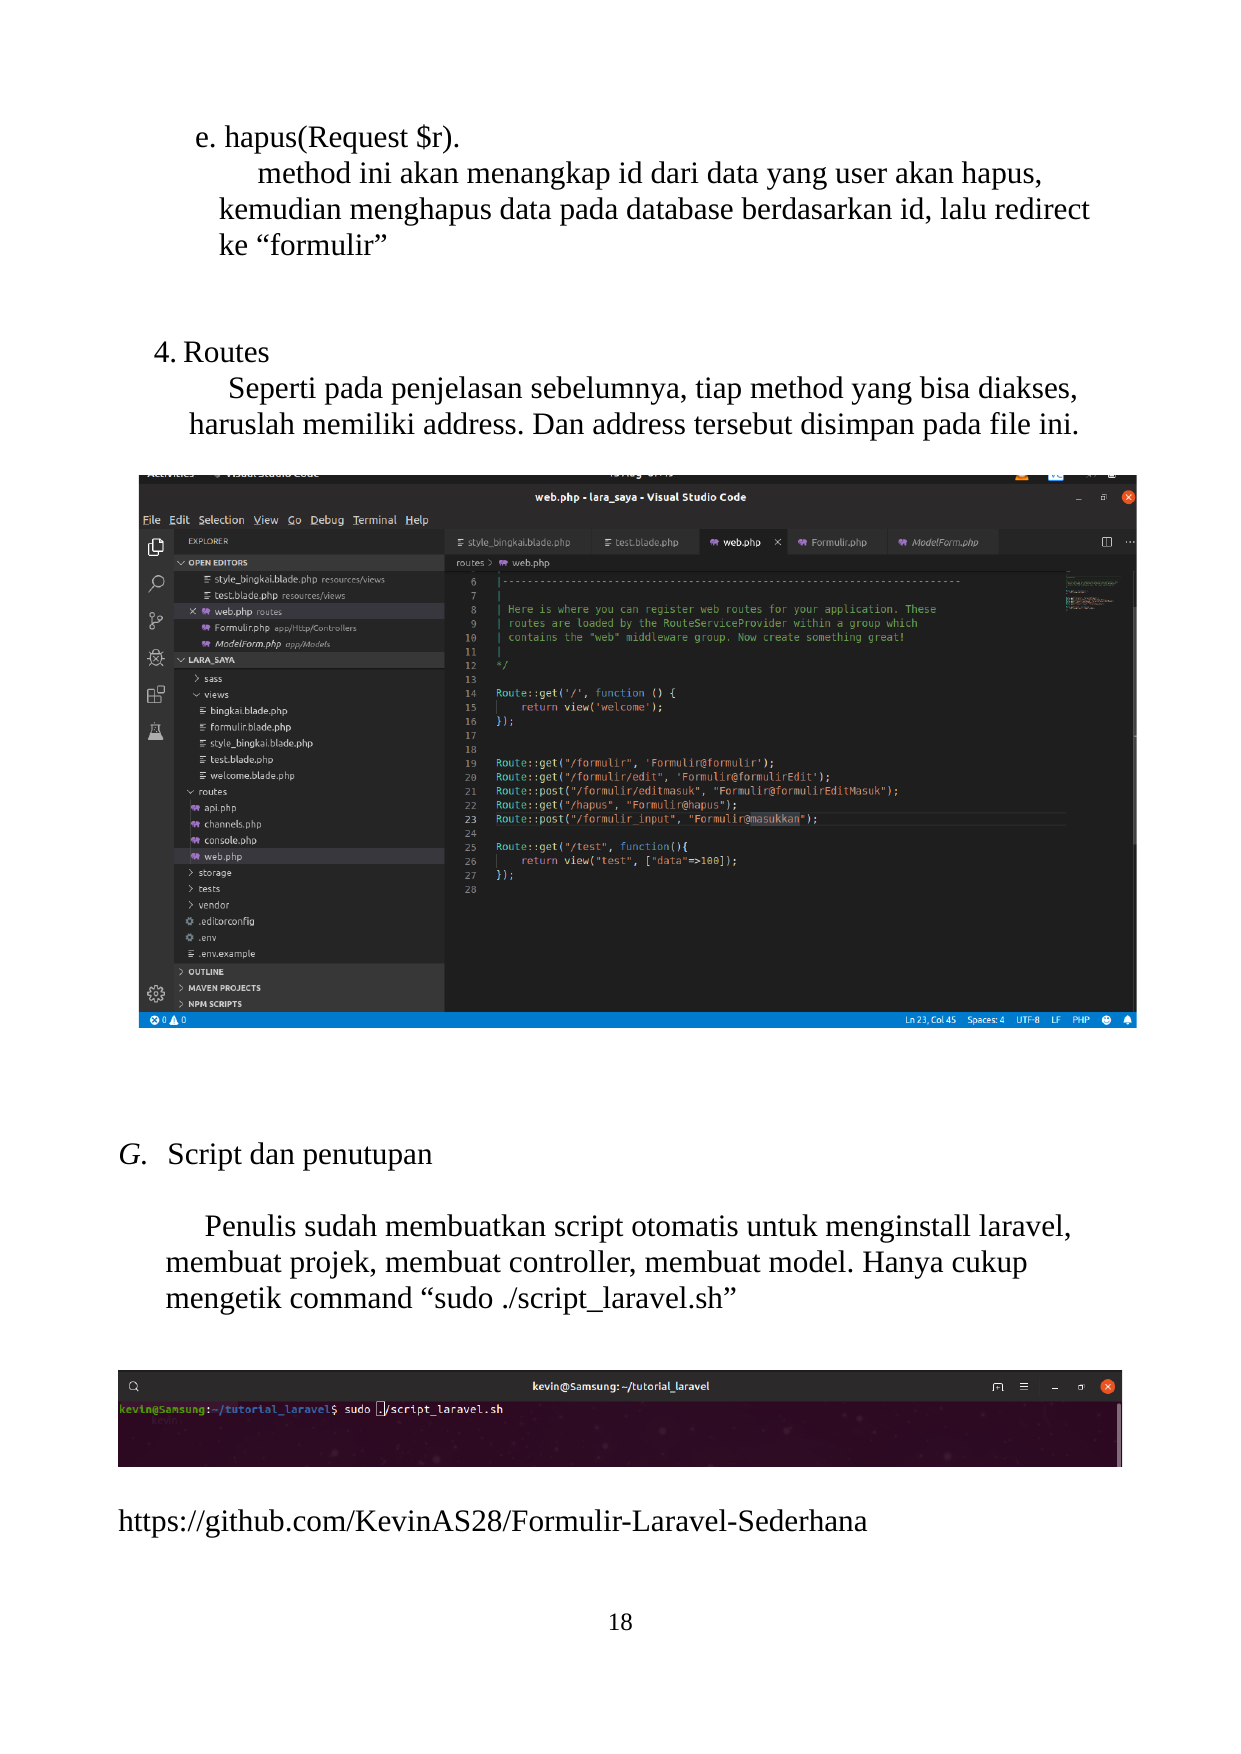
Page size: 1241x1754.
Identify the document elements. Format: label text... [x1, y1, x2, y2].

picture [138, 475, 1137, 1028]
list Routes [153, 334, 1122, 370]
list method ini akan menangkap id dari data yang user akan hapus, kemudian menghapus data pada database berdasarkan id, lalu redirect ke “formulir” [218, 154, 1122, 262]
list Seperti pada penjelasan sebelumnya, tiap method yang bisa diakses, haruslah memiliki address. Dan address tersebut disimpan pada file ini. [189, 370, 1122, 442]
list Script dan penutupan [118, 1136, 1122, 1172]
text https://github.com/KevinAS28/Formulir-Laravel-Sederhana [118, 1502, 1122, 1538]
list hapus(Request $r). [195, 118, 1122, 154]
picture [118, 1370, 1123, 1391]
list Penulis sudah membuatkan script otomatis untuk menginstall laravel, membuat projek, membuat controller, membuat model. Hanya cukup mengetik command “sudo ./script_laravel.sh” [154, 1207, 1122, 1315]
